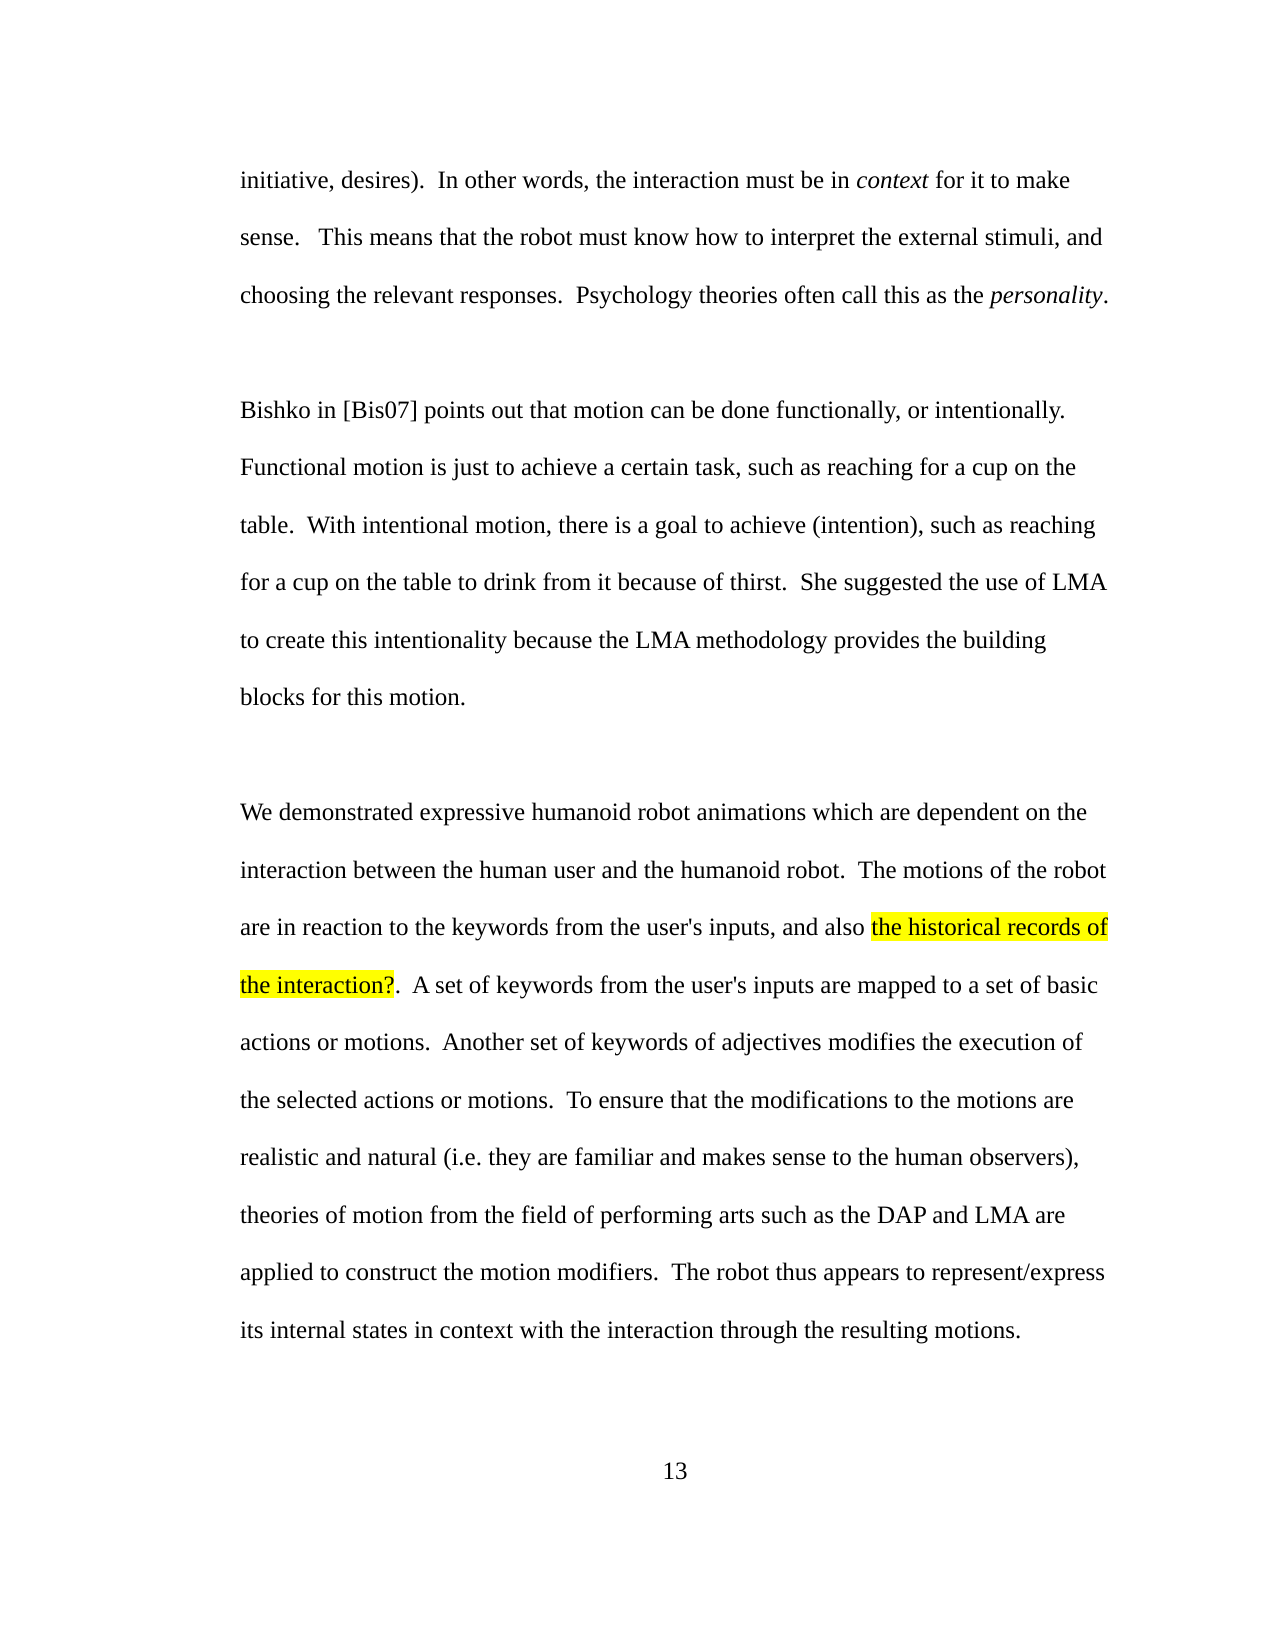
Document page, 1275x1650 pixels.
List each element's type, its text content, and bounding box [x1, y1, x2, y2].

text Bishko in [Bis07] points out that motion can be done functionally, or intentionally. Functional motion is just to achieve a certain task, such as reaching for a cup on the table. With intentional motion, there is a goal to achieve (intention), such as reaching for a cup on the table to drink from it because of thirst. She suggested the use of LMA to create this intentionality because the LMA methodology provides the building blocks for this motion. [240, 395, 1110, 711]
text We demonstrated expressive humanoid robot animations which are dependent on the interaction between the human user and the humanoid robot. The motions of the robot are in reaction to the keywords from the user's inputs, and also the historical records of the interaction?. A set of keywords from the user's inputs are mapped to a set of basic actions or motions. Another set of keywords of adjectives modifies the execution of the selected actions or motions. To ensure that the modifications to the motions are realistic and natural (i.e. they are familiar and makes sense to the human observers), theories of motion from the field of performing arts such as the DAP and LMA are applied to construct the motion modifiers. The robot thus appears to represent/express its internal states in context with the interaction through the resulting motions. [240, 797, 1110, 1343]
text initiative, desires). In other words, the interaction must be in context for it to make sense. This means that the robot must know how to interpret the external stimuli, and choosing the relevant responses. Psychology theories often call this as the personality. [240, 165, 1110, 308]
